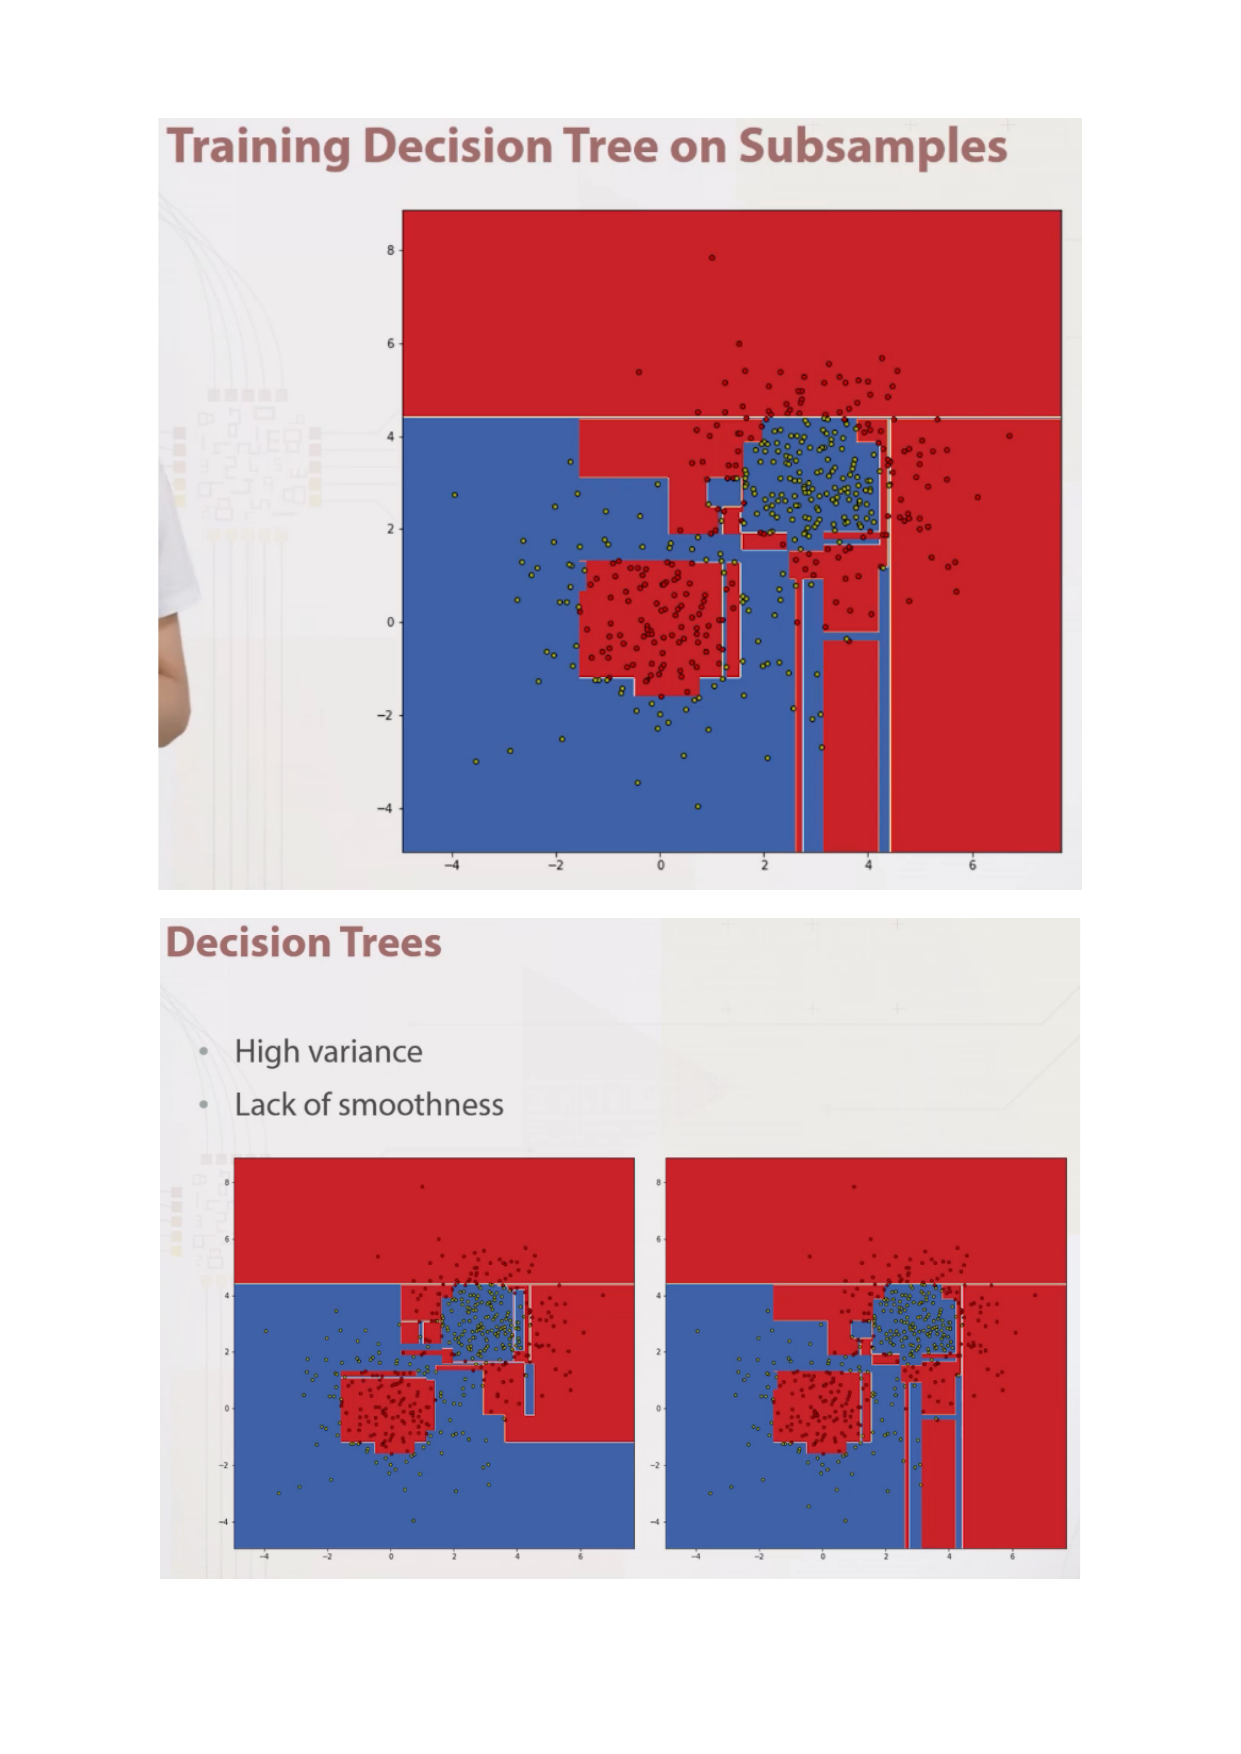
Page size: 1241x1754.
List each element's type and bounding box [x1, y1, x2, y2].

picture [158, 118, 1082, 890]
picture [160, 918, 1080, 1579]
